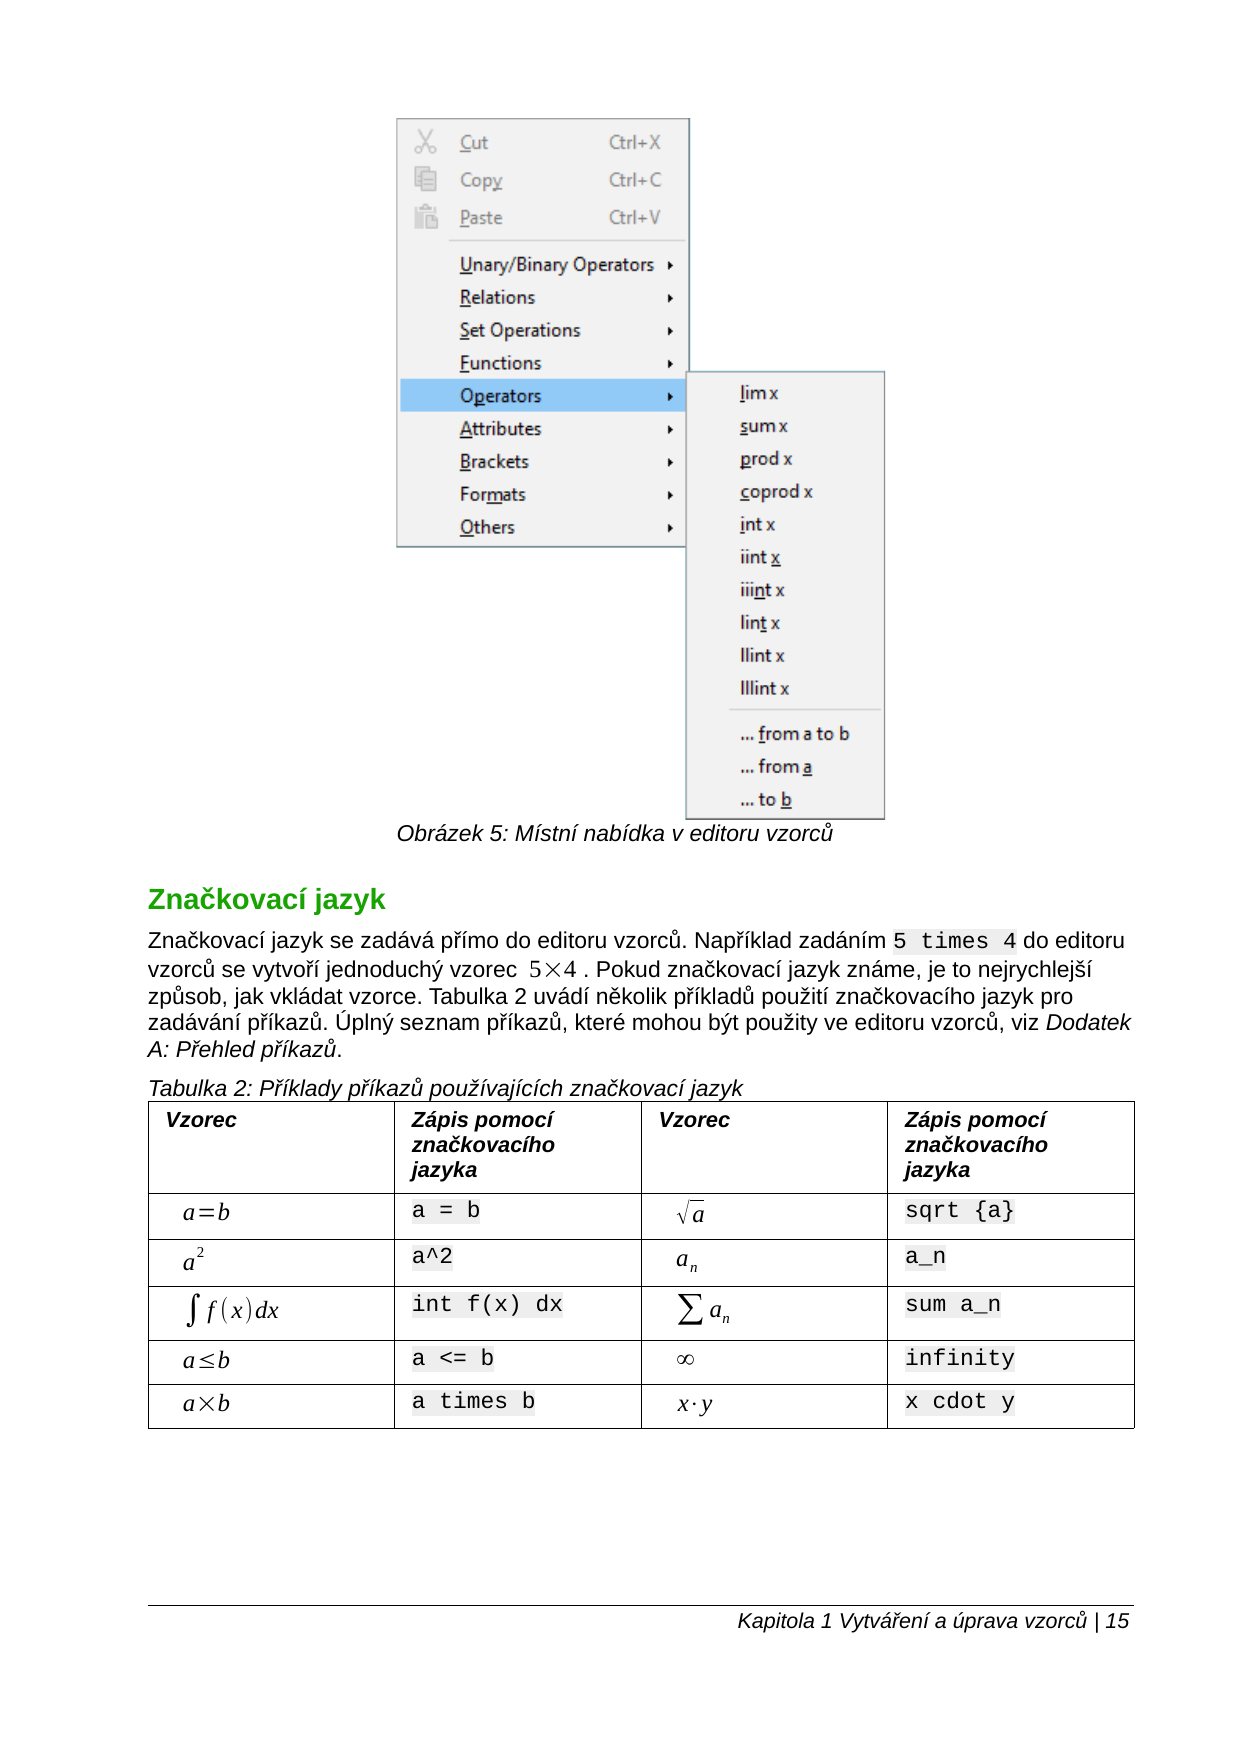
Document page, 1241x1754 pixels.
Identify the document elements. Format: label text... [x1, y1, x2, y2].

table_cell sum a_n [888, 1287, 1134, 1340]
table_cell a_n [888, 1240, 1134, 1286]
table_cell a times b [395, 1385, 641, 1428]
table_cell [149, 1240, 394, 1286]
text Značkovací jazyk se zadává přímo do editoru vzorců. Například zadáním 5 times 4 do editoru vzorců se vytvoří jednoduchý vzorec . Pokud značkovací jazyk známe, je to nejrychlejší způsob, jak vkládat vzorce. Tabulka 2 uvádí několik příkladů použití značkovacího jazyk pro zadávání příkazů. Úplný seznam příkazů, které mohou být použity ve editoru vzorců, viz Dodatek A: Přehled příkazů. [148, 927, 1134, 1062]
table_cell [642, 1341, 887, 1384]
table_cell a = b [395, 1194, 641, 1239]
text Obrázek 5: Místní nabídka v editoru vzorců [396, 820, 885, 846]
table_cell [642, 1194, 887, 1239]
table_cell [149, 1287, 394, 1340]
table_cell int f(x) dx [395, 1287, 641, 1340]
picture [396, 118, 886, 820]
table_header Zápis pomocí značkovacího jazyka [395, 1102, 641, 1193]
table_header Vzorec [642, 1102, 887, 1193]
table_cell [642, 1385, 887, 1428]
table_cell [149, 1341, 394, 1384]
table_cell [642, 1287, 887, 1340]
text Tabulka 2: Příklady příkazů používajících značkovací jazyk [148, 1074, 1134, 1101]
table_cell sqrt {a} [888, 1194, 1134, 1239]
table_header Zápis pomocí značkovacího jazyka [888, 1102, 1134, 1193]
table_cell a^2 [395, 1240, 641, 1286]
table_cell x cdot y [888, 1385, 1134, 1428]
table_cell [149, 1194, 394, 1239]
table_cell a <= b [395, 1341, 641, 1384]
table_cell [642, 1240, 887, 1286]
table_header Vzorec [149, 1102, 394, 1193]
table_cell [149, 1385, 394, 1428]
table_cell infinity [888, 1341, 1134, 1384]
subtitle Značkovací jazyk [148, 882, 1134, 915]
